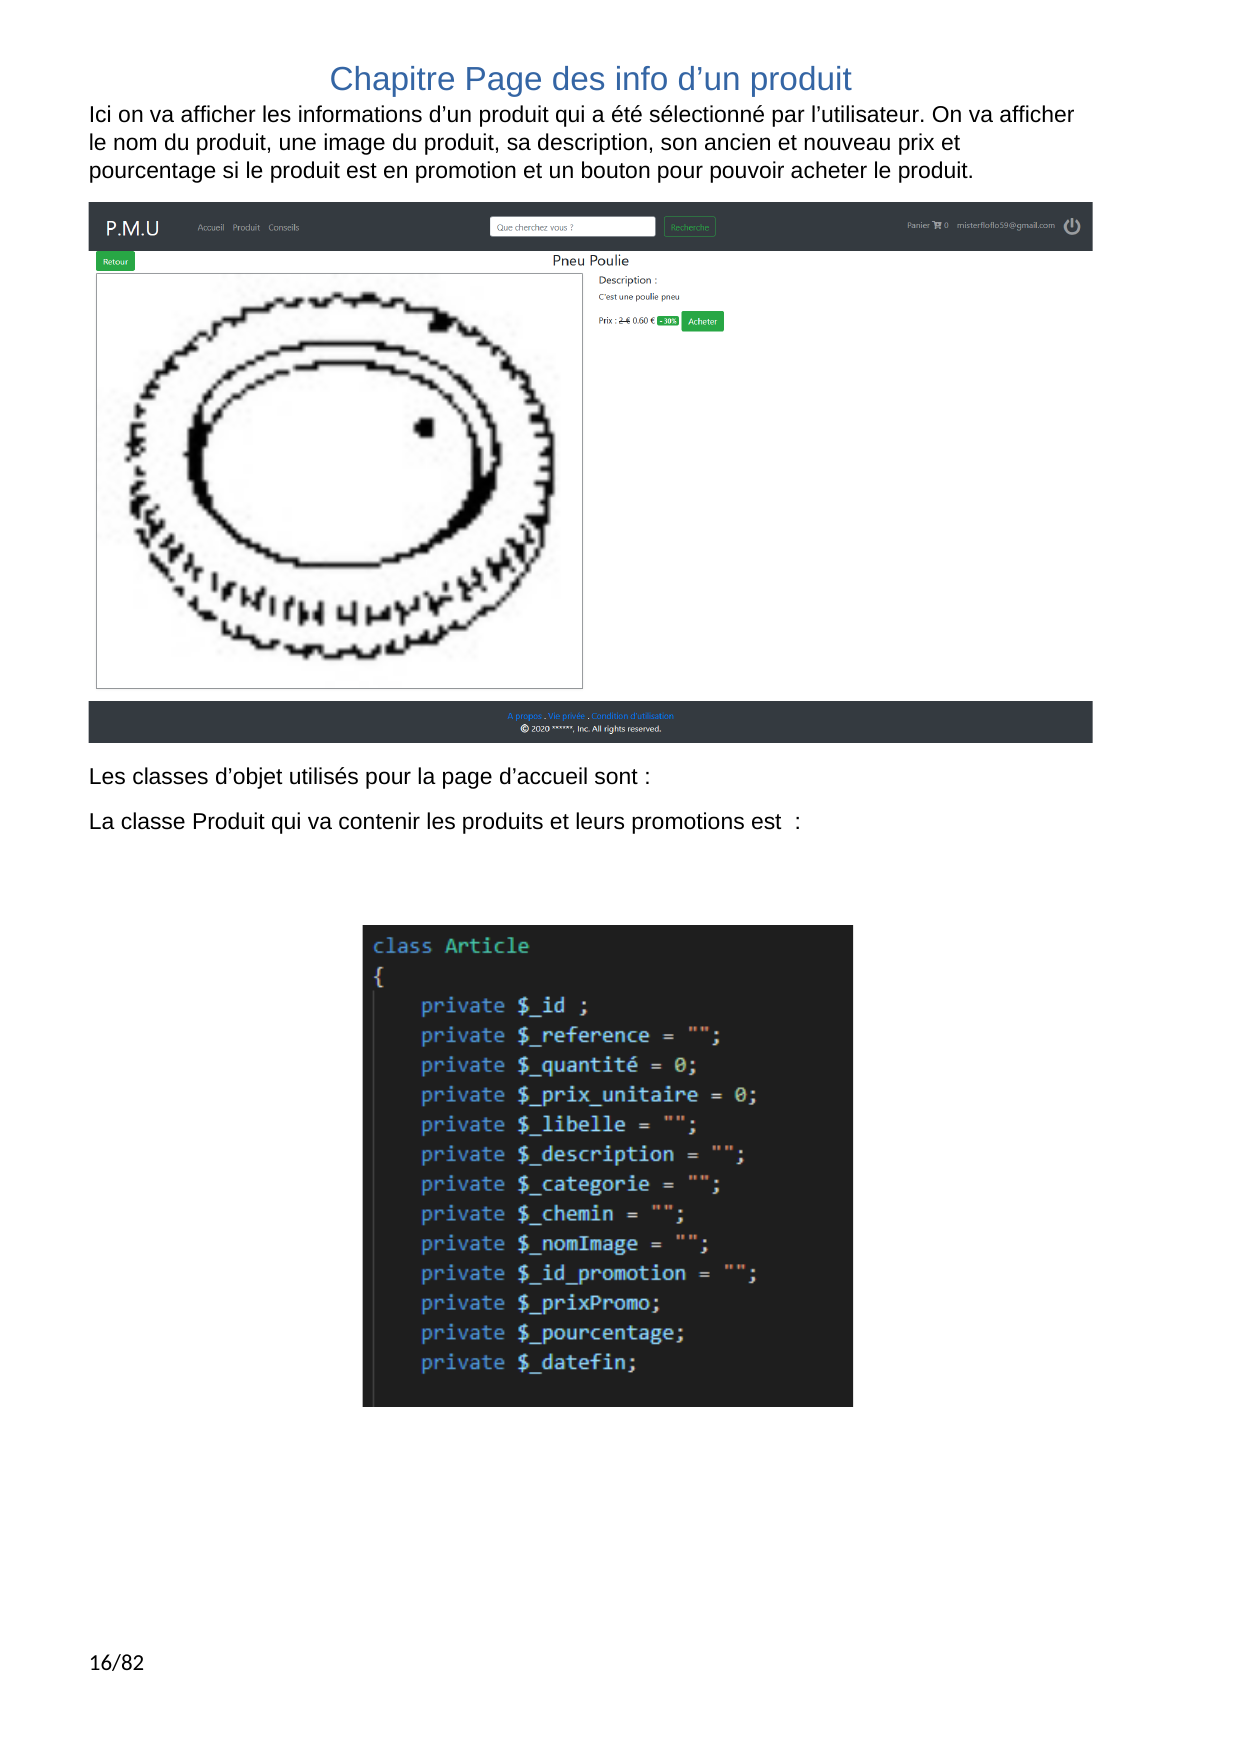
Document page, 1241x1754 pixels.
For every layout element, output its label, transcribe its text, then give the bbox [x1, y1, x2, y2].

subtitle Chapitre Page des info d’un produit [89, 59, 1092, 97]
text La classe Produit qui va contenir les produits et leurs promotions est : [89, 808, 1092, 834]
picture [362, 925, 854, 1407]
text Les classes d’objet utilisés pour la page d’accueil sont : [89, 743, 1092, 789]
text Ici on va afficher les informations d’un produit qui a été sélectionné par l’utilisateur. On va afficher le nom du produit, une image du produit, sa description, son ancien et nouveau prix et pourcentage si le produit est en promotion et un bouton pour pouvoir acheter le produit. [89, 101, 1092, 184]
picture [88, 202, 1093, 743]
